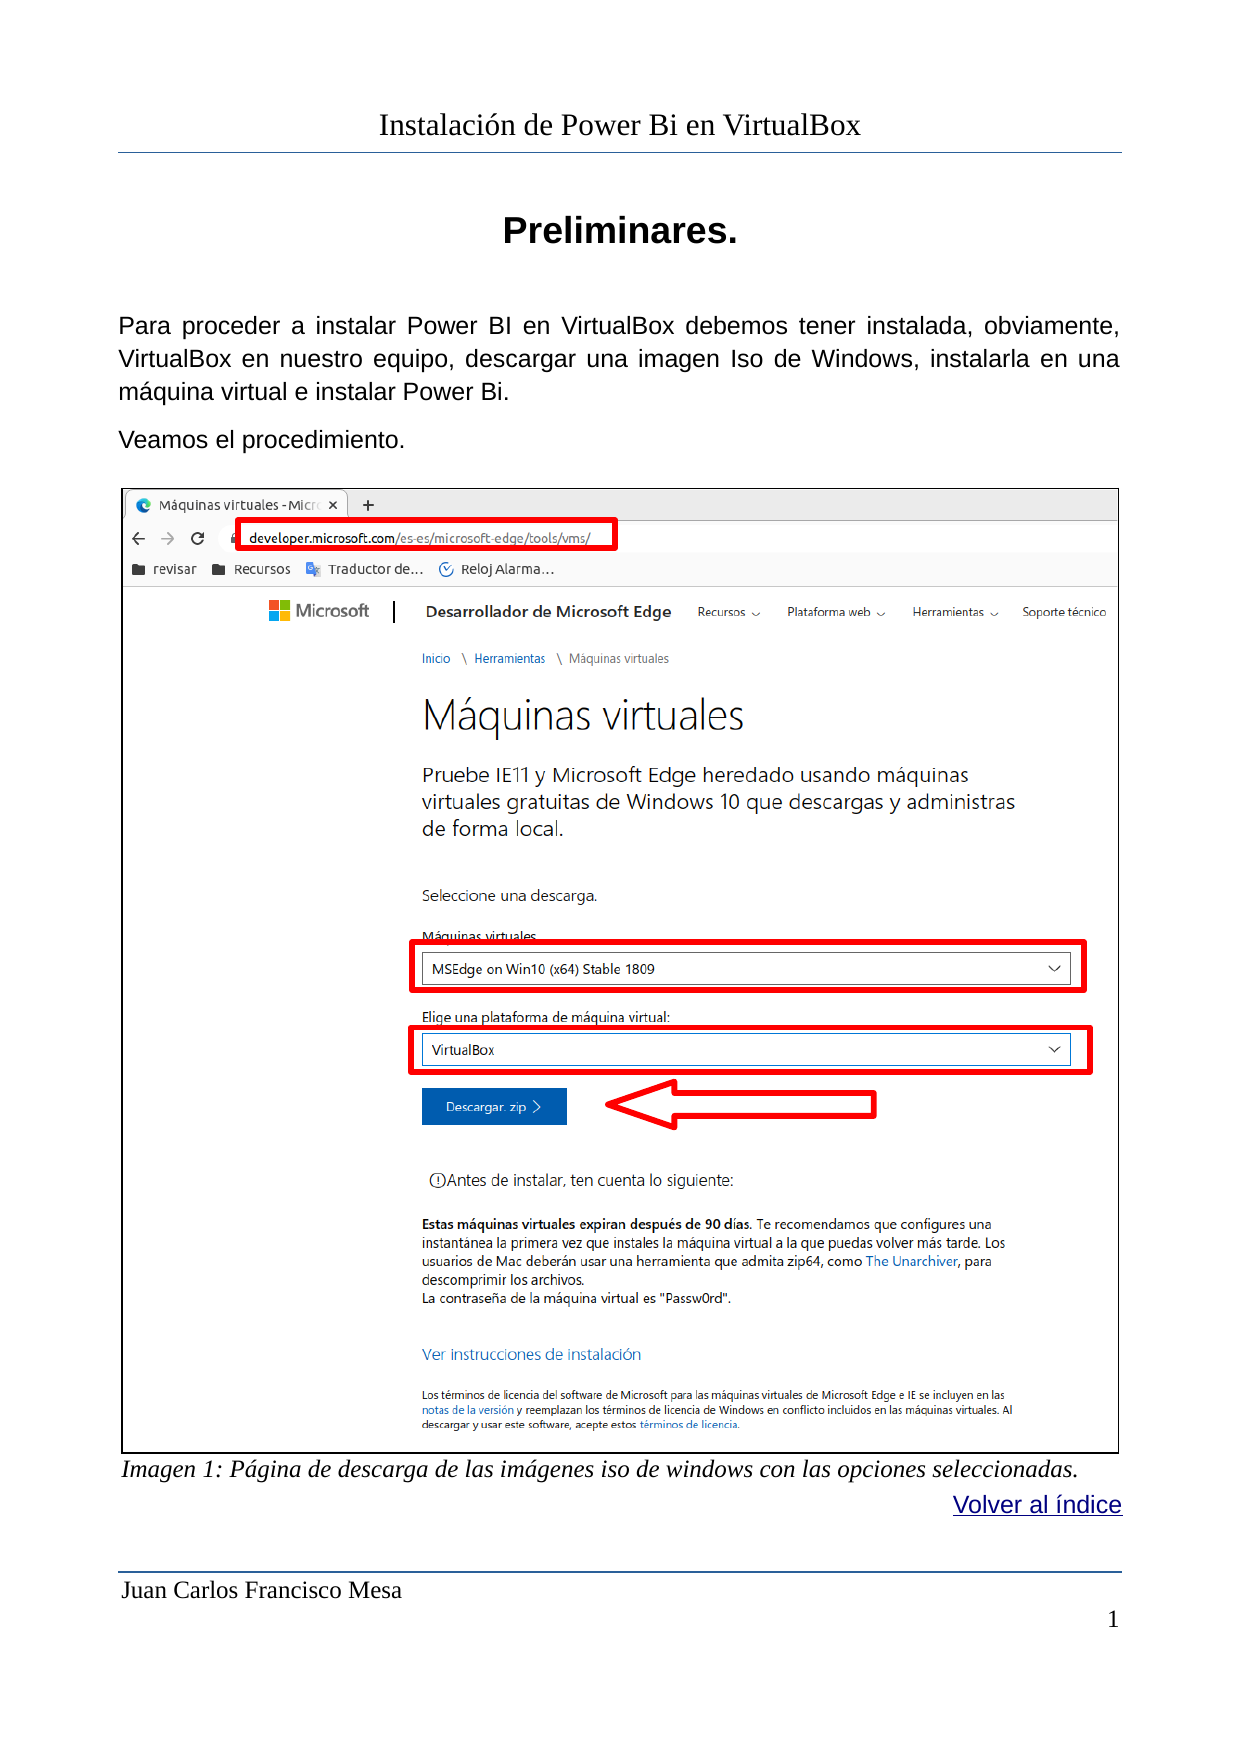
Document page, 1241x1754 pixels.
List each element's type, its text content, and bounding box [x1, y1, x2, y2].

subtitle Preliminares. [118, 208, 1122, 251]
text Veamos el procedimiento. [118, 425, 1122, 453]
text Imagen 1: Página de descarga de las imágenes iso de windows con las opciones seleccionadas. [121, 1454, 1119, 1483]
text Para proceder a instalar Power BI en VirtualBox debemos tener instalada, obviamente, VirtualBox en nuestro equipo, descargar una imagen Iso de Windows, instalarla en una máquina virtual e instalar Power Bi. [118, 311, 1122, 406]
picture [123, 489, 1118, 1452]
text Volver al índice [118, 472, 1122, 1518]
